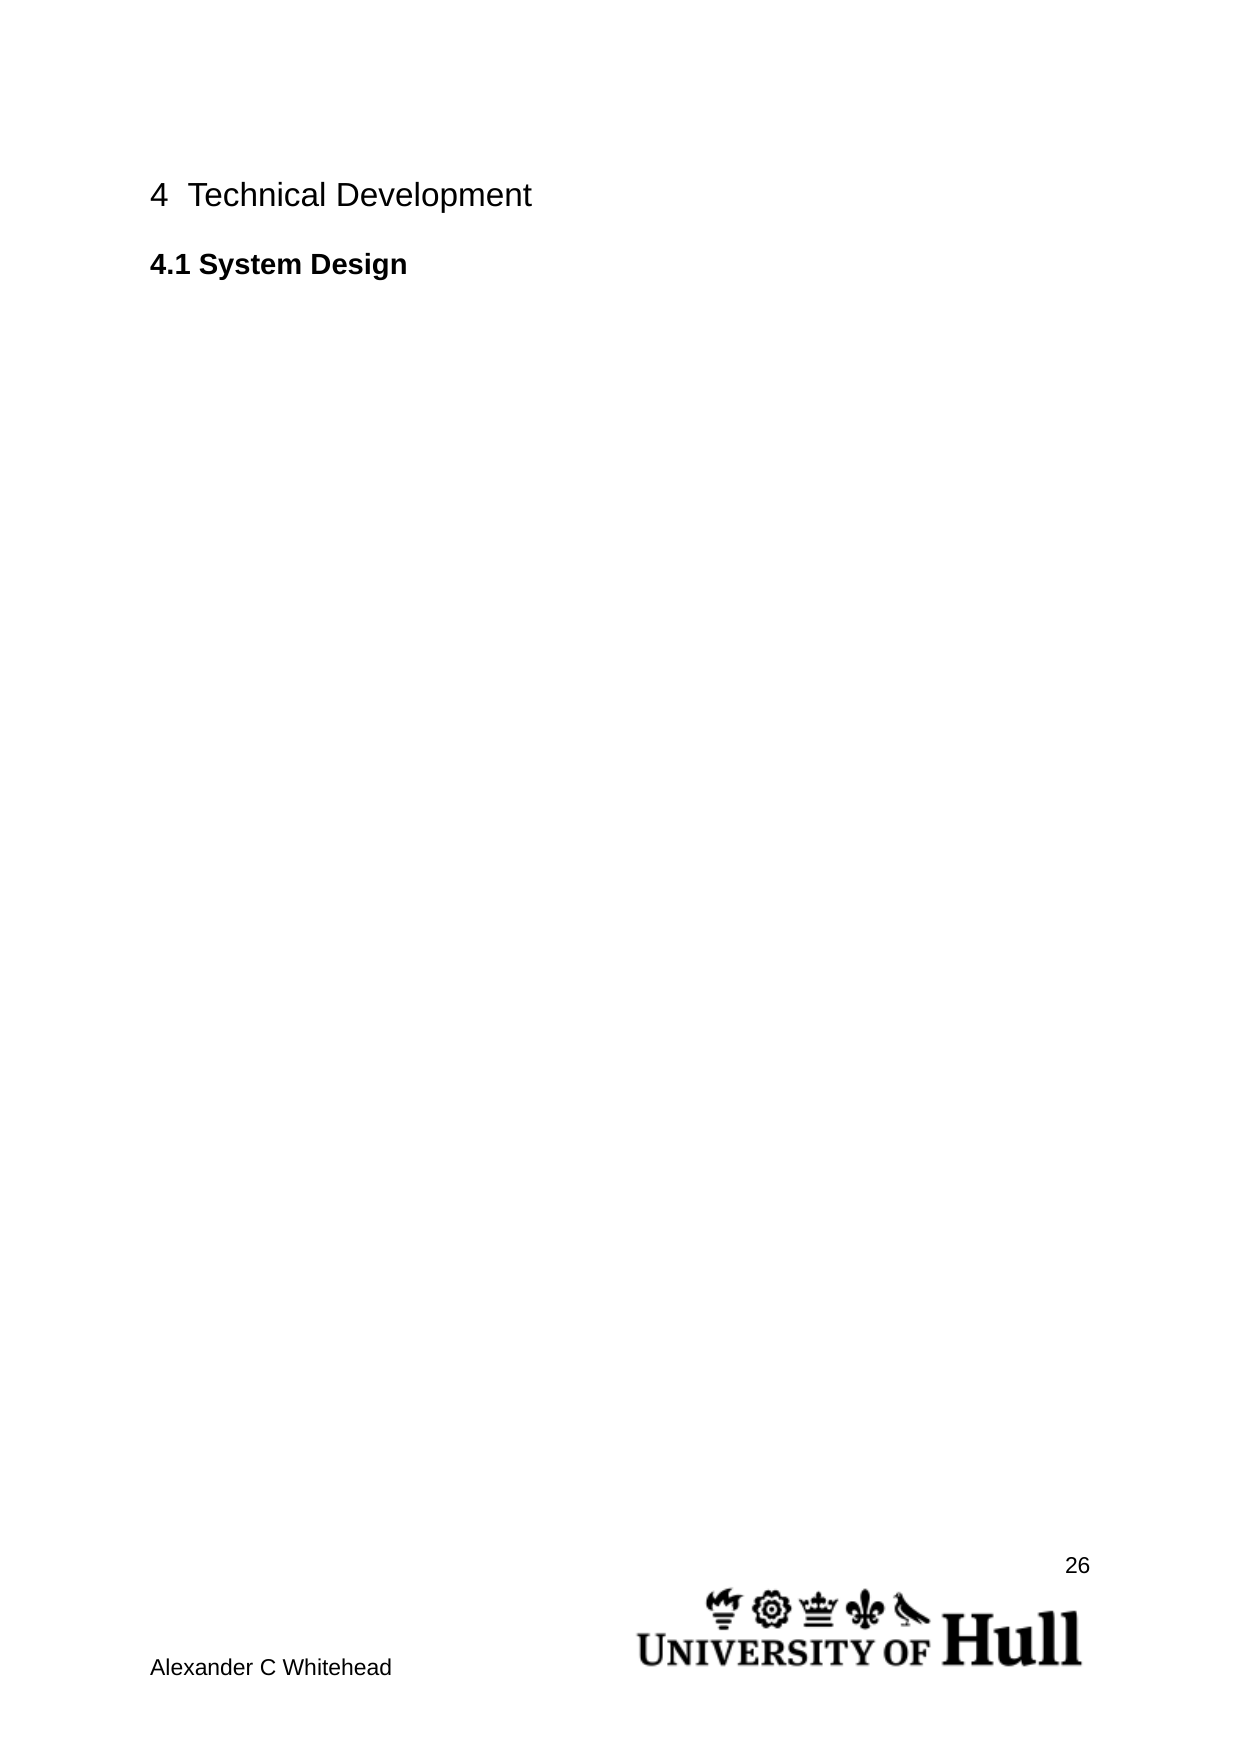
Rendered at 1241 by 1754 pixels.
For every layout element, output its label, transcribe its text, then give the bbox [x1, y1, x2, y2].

subtitle Technical Development [150, 175, 1090, 213]
picture [630, 1578, 1091, 1676]
subtitle System Design [150, 247, 1090, 280]
